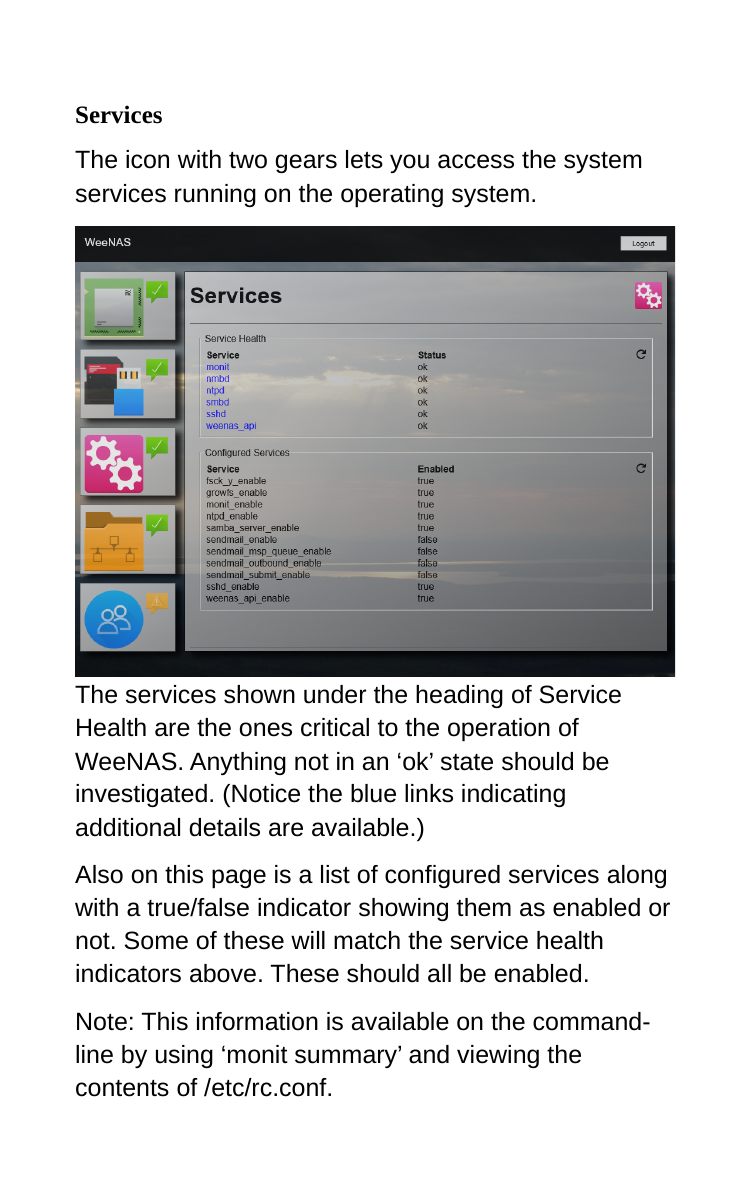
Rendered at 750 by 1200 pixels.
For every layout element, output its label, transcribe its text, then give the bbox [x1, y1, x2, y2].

text Also on this page is a list of configured services along with a true/false indicator showing them as enabled or not. Some of these will match the service health indicators above. These should all be enabled. [75, 860, 675, 988]
picture [75, 226, 675, 677]
subtitle Services [75, 100, 675, 129]
text The services shown under the heading of Service Health are the ones critical to the operation of WeeNAS. Anything not in an ‘ok’ state should be investigated. (Notice the blue links indicating additional details are available.) [75, 677, 675, 841]
text Note: This information is available on the command-line by using ‘monit summary’ and viewing the contents of /etc/rc.conf. [75, 1007, 675, 1102]
text The icon with two gears lets you access the system services running on the operating system. [75, 146, 675, 207]
